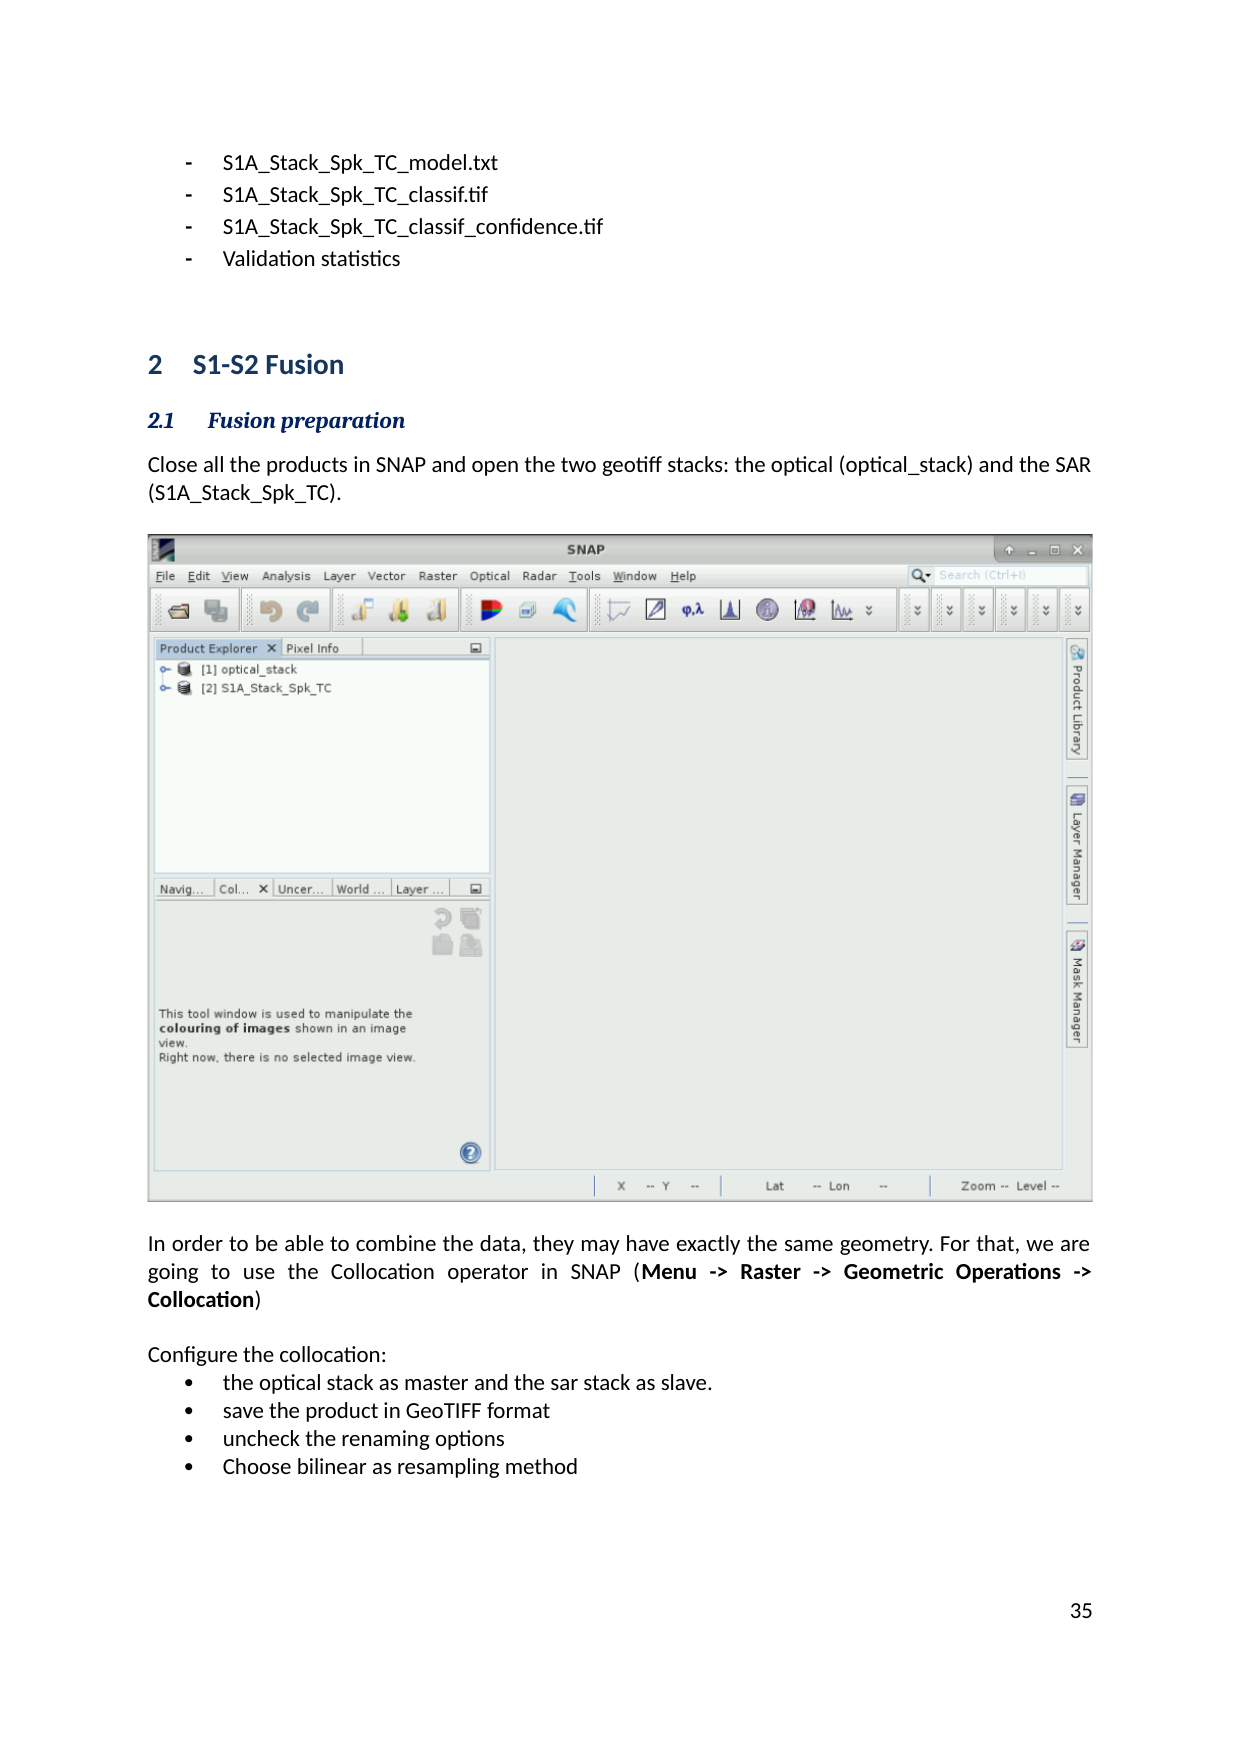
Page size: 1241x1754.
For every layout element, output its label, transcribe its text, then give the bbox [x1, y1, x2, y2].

list S1A_Stack_Spk_TC_classif.tif [185, 180, 1093, 208]
text Configure the collocation: [148, 1340, 1093, 1368]
text In order to be able to combine the data, they may have exactly the same geometry. For that, we are going to use the Collocation operator in SNAP (Menu -> Raster -> Geometric Operations -> Collocation) [148, 1229, 1093, 1313]
list Choose bilinear as resampling method [185, 1452, 1093, 1480]
picture [147, 534, 1093, 1202]
list the optical stack as master and the sar stack as slave. [185, 1368, 1093, 1396]
list uncheck the renaming options [185, 1424, 1093, 1452]
list save the product in GeoTIFF format [185, 1396, 1093, 1424]
text Close all the products in SNAP and open the two geotiff stacks: the optical (optical_stack) and the SAR (S1A_Stack_Spk_TC). [148, 451, 1093, 507]
subtitle Fusion preparation [148, 408, 1093, 434]
list Validation statistics [185, 244, 1093, 272]
subtitle S1-S2 Fusion [148, 346, 1093, 382]
list S1A_Stack_Spk_TC_model.txt [185, 148, 1093, 176]
list S1A_Stack_Spk_TC_classif_confidence.tif [185, 212, 1093, 240]
